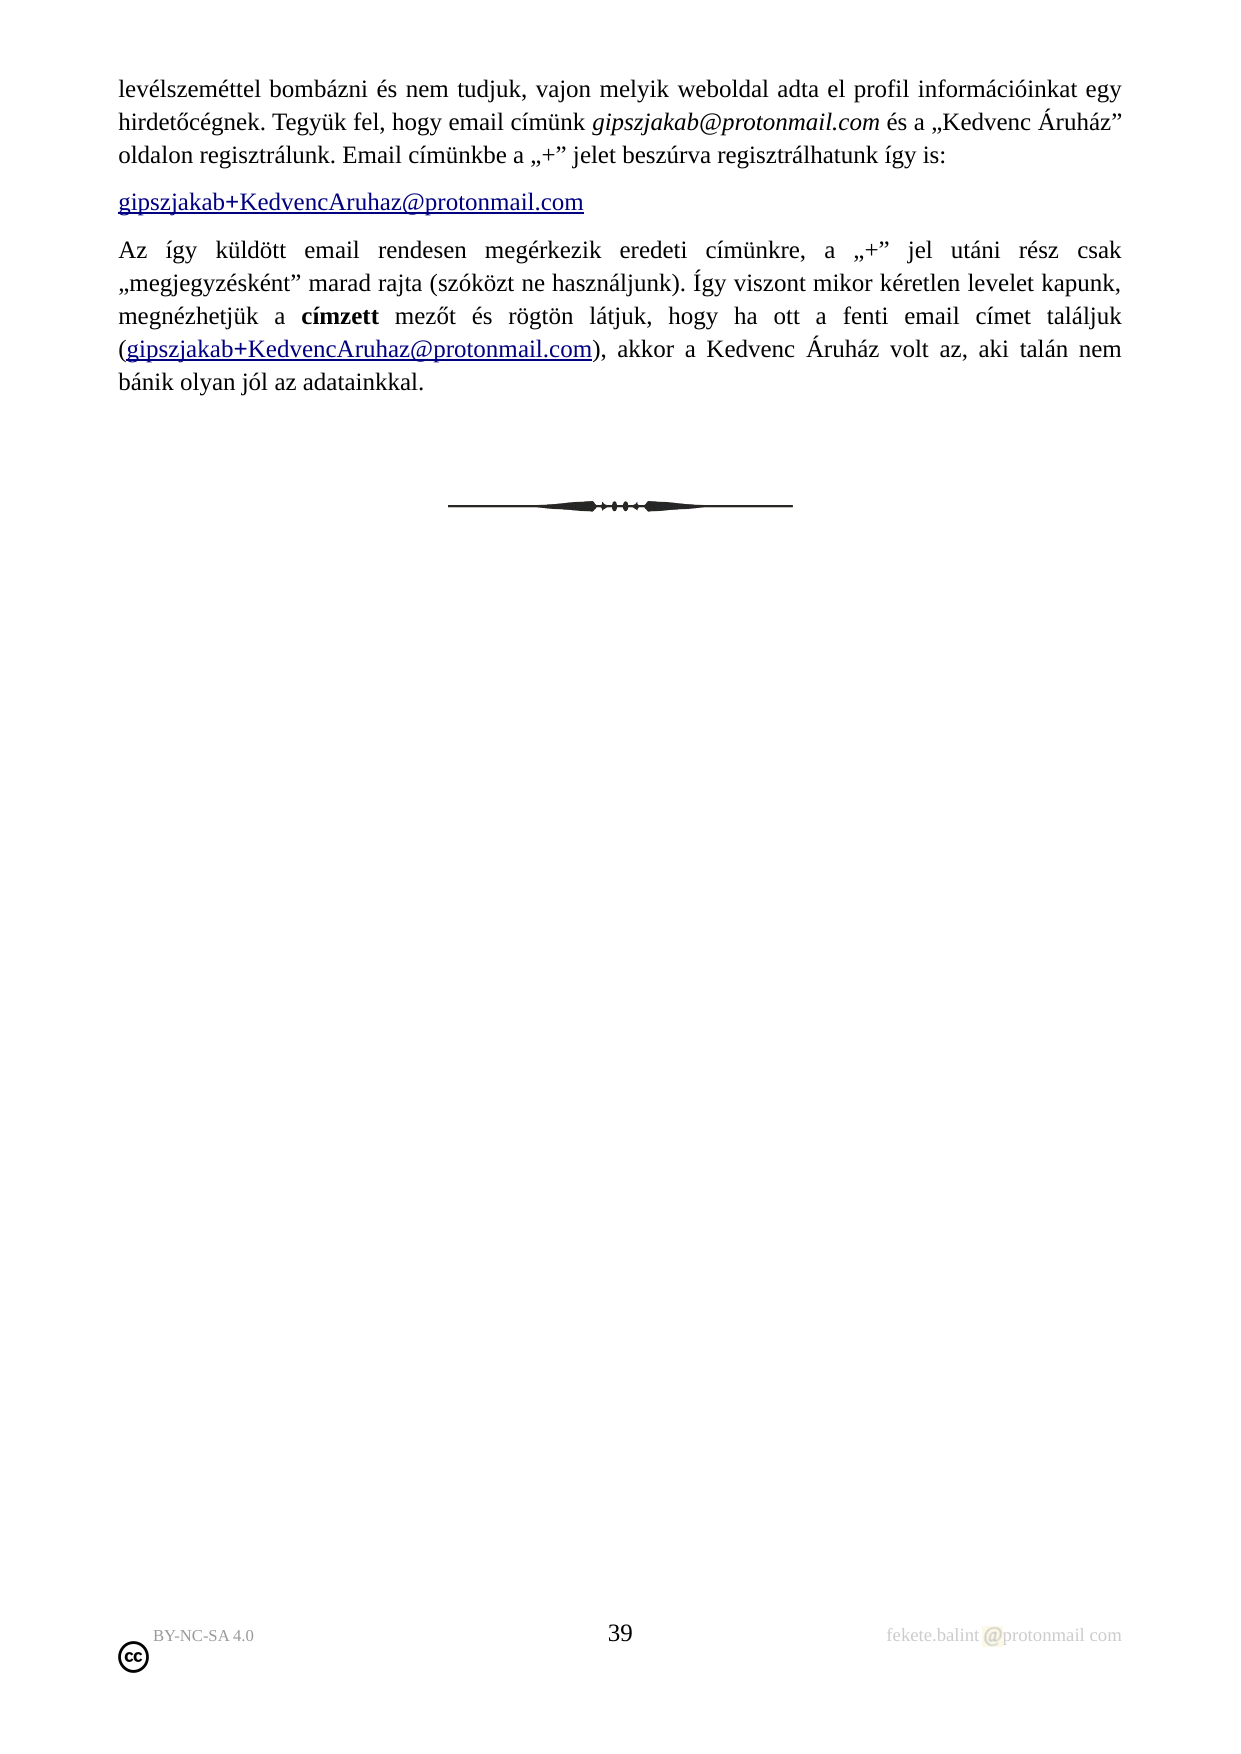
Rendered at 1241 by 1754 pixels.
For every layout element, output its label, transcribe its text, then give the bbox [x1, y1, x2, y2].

picture [446, 497, 795, 514]
text levélszeméttel bombázni és nem tudjuk, vajon melyik weboldal adta el profil információinkat egy hirdetőcégnek. Tegyük fel, hogy email címünk gipszjakab@protonmail.com és a „Kedvenc Áruház” oldalon regisztrálunk. Email címünkbe a „+” jelet beszúrva regisztrálhatunk így is: [118, 74, 1122, 168]
picture [982, 1626, 1003, 1647]
picture [118, 1641, 149, 1673]
text gipszjakab+KedvencAruhaz@protonmail.com [118, 187, 1122, 216]
text Az így küldött email rendesen megérkezik eredeti címünkre, a „+” jel utáni rész csak „megjegyzésként” marad rajta (szóközt ne használjunk). Így viszont mikor kéretlen levelet kapunk, megnézhetjük a címzett mezőt és rögtön látjuk, hogy ha ott a fenti email címet találjuk (gipszjakab+KedvencAruhaz@protonmail.com), akkor a Kedvenc Áruház volt az, aki talán nem bánik olyan jól az adatainkkal. [118, 235, 1122, 396]
